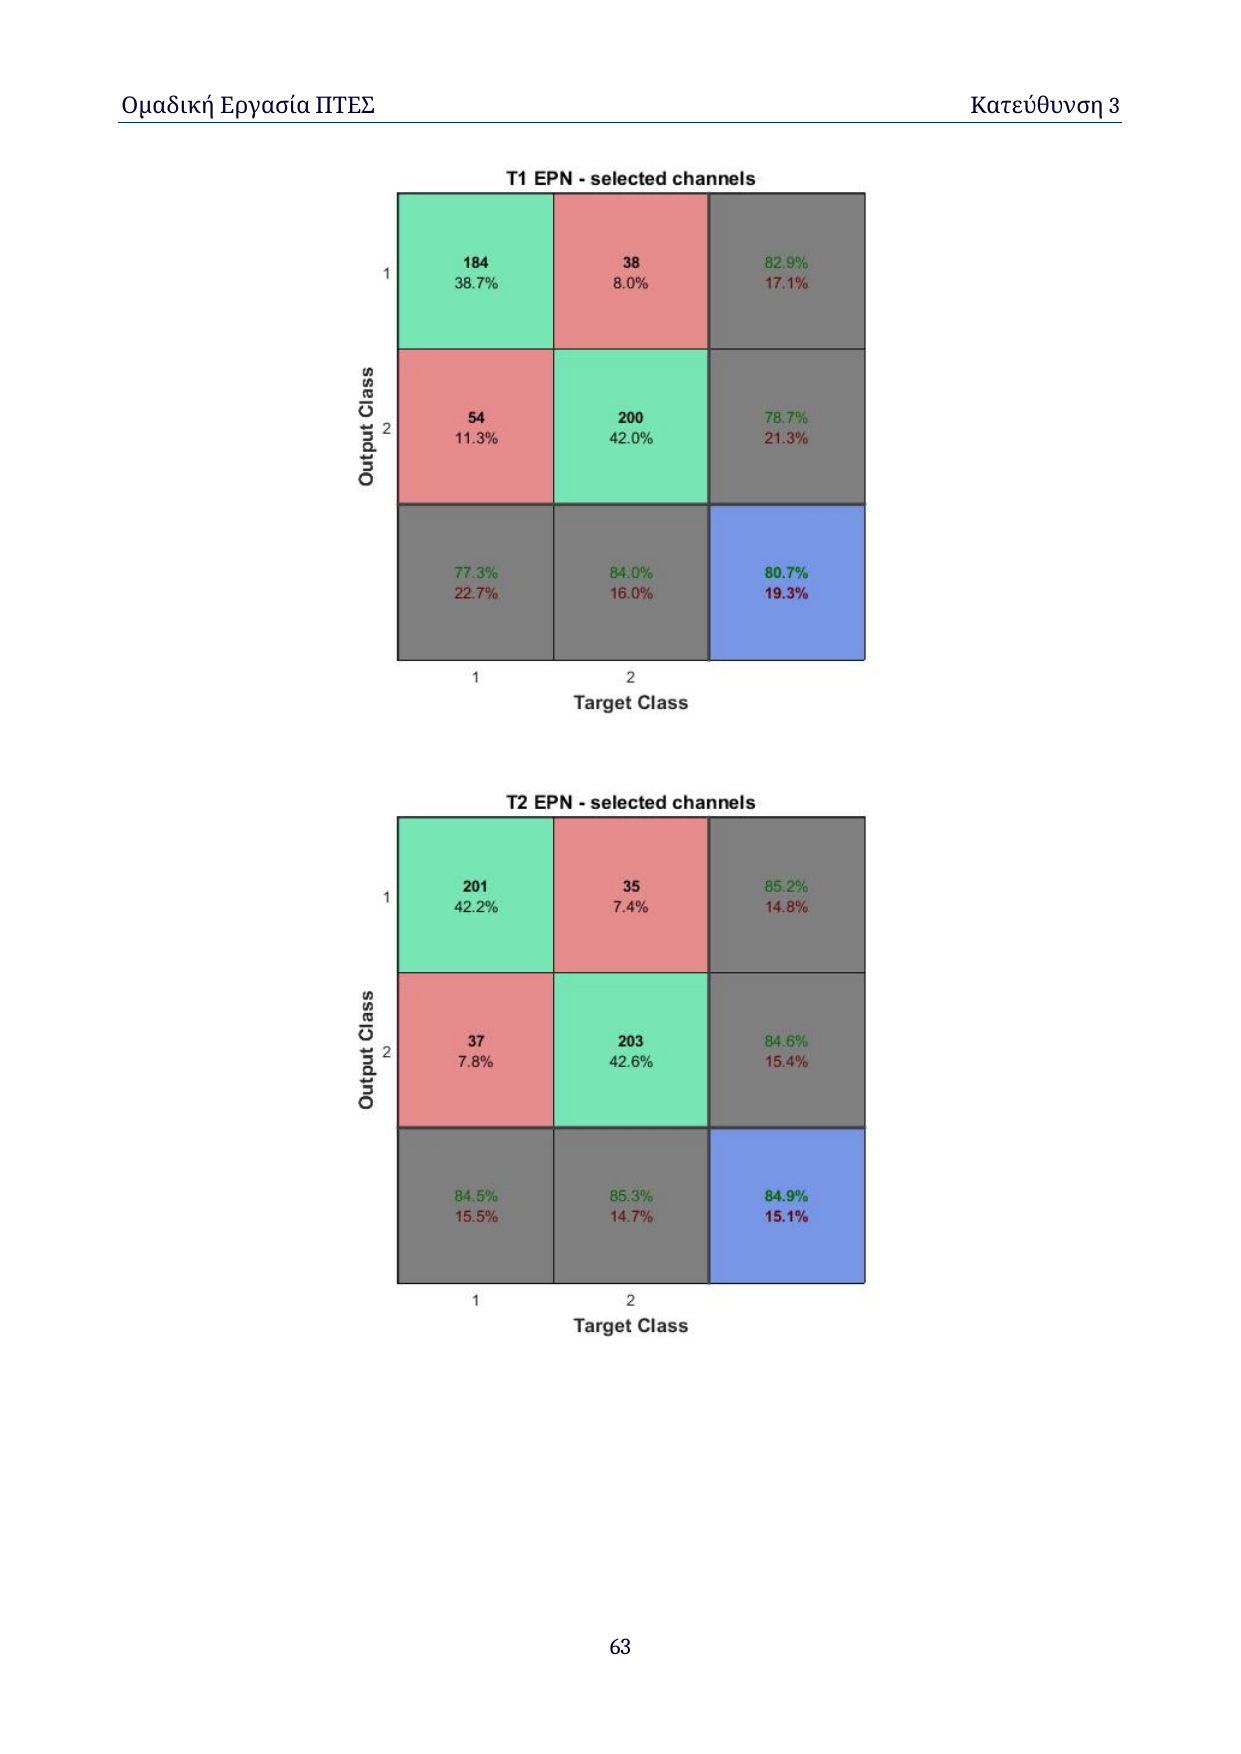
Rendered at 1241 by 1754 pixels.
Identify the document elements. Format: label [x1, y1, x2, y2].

picture [320, 137, 921, 738]
picture [320, 761, 921, 1361]
